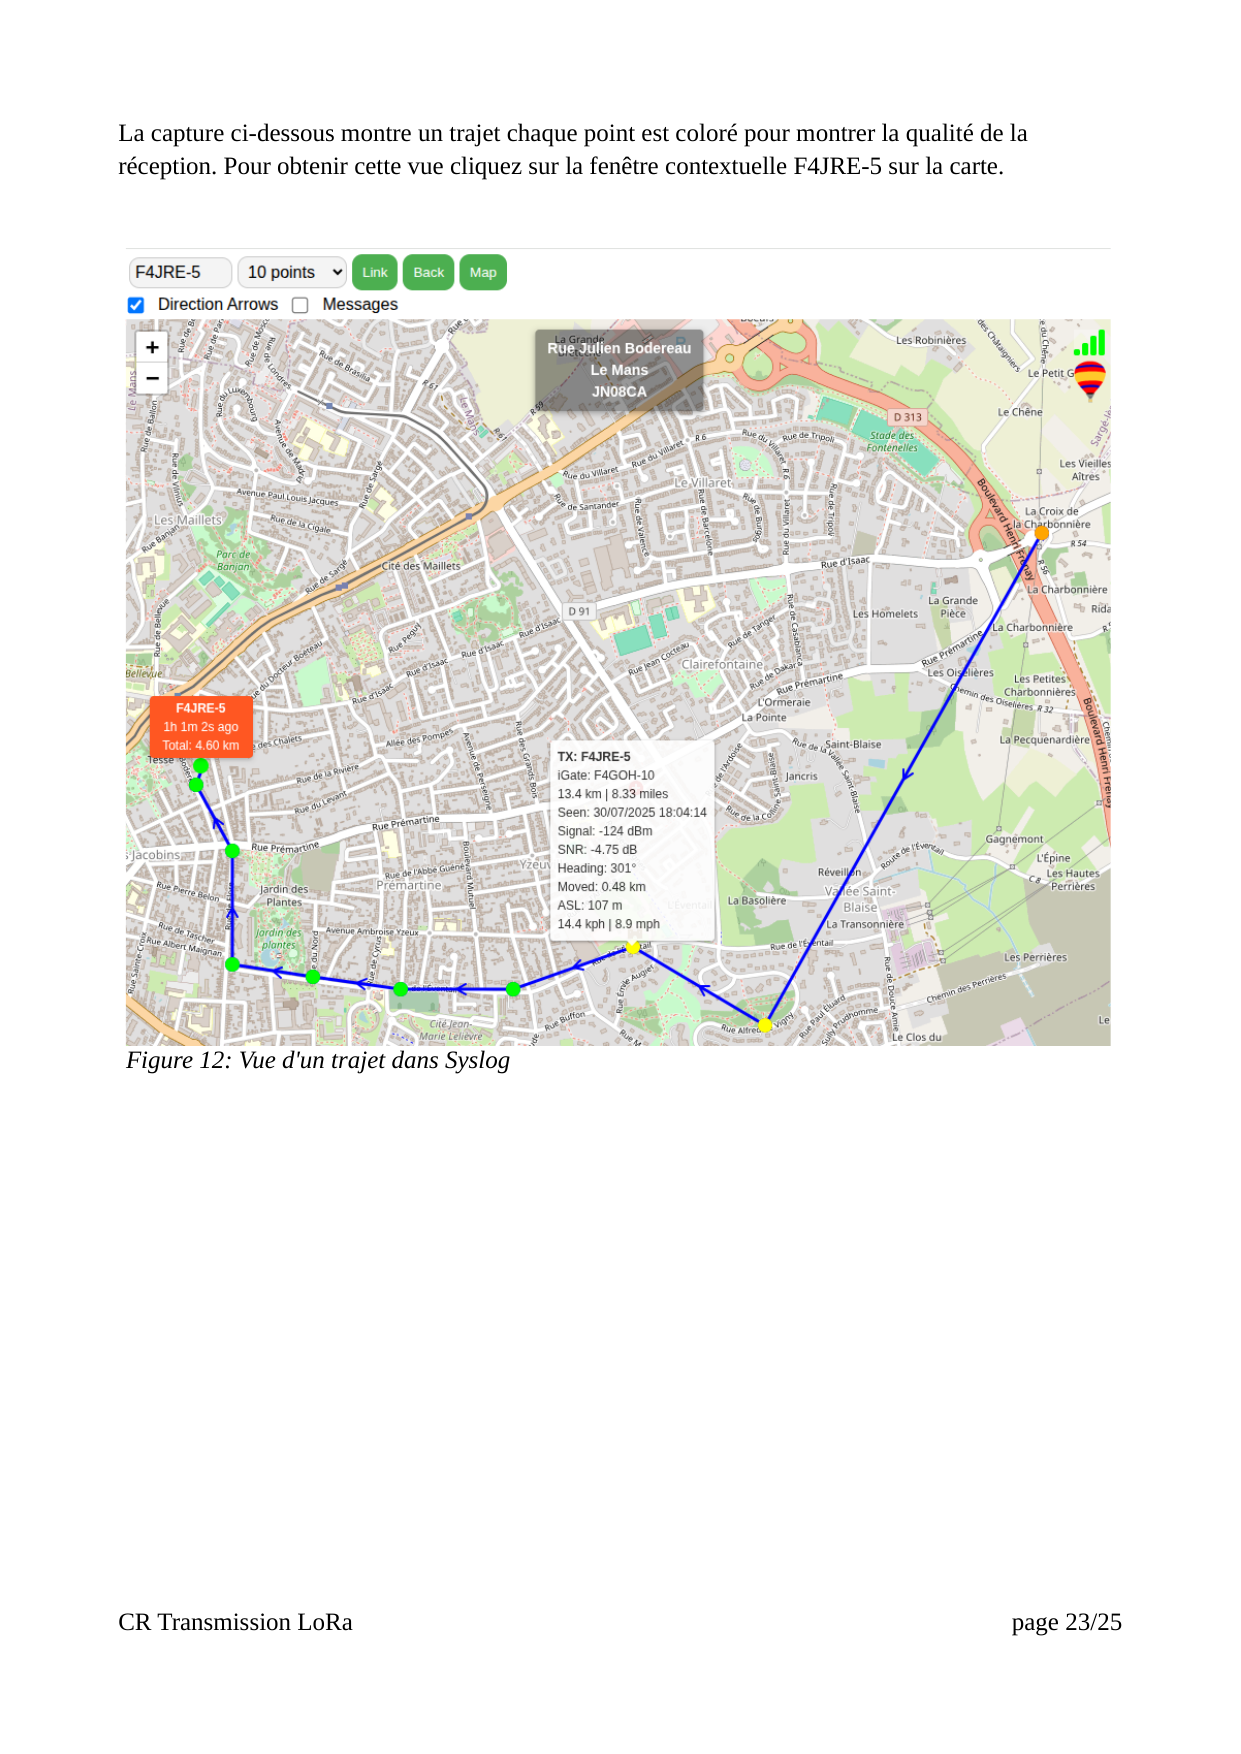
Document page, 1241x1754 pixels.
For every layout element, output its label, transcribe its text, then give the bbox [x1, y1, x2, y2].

picture [125, 247, 1111, 1046]
text Figure 12: Vue d'un trajet dans Syslog [126, 1046, 1111, 1074]
text La capture ci-dessous montre un trajet chaque point est coloré pour montrer la qualité de la réception. Pour obtenir cette vue cliquez sur la fenêtre contextuelle F4JRE-5 sur la carte. [118, 118, 1122, 180]
